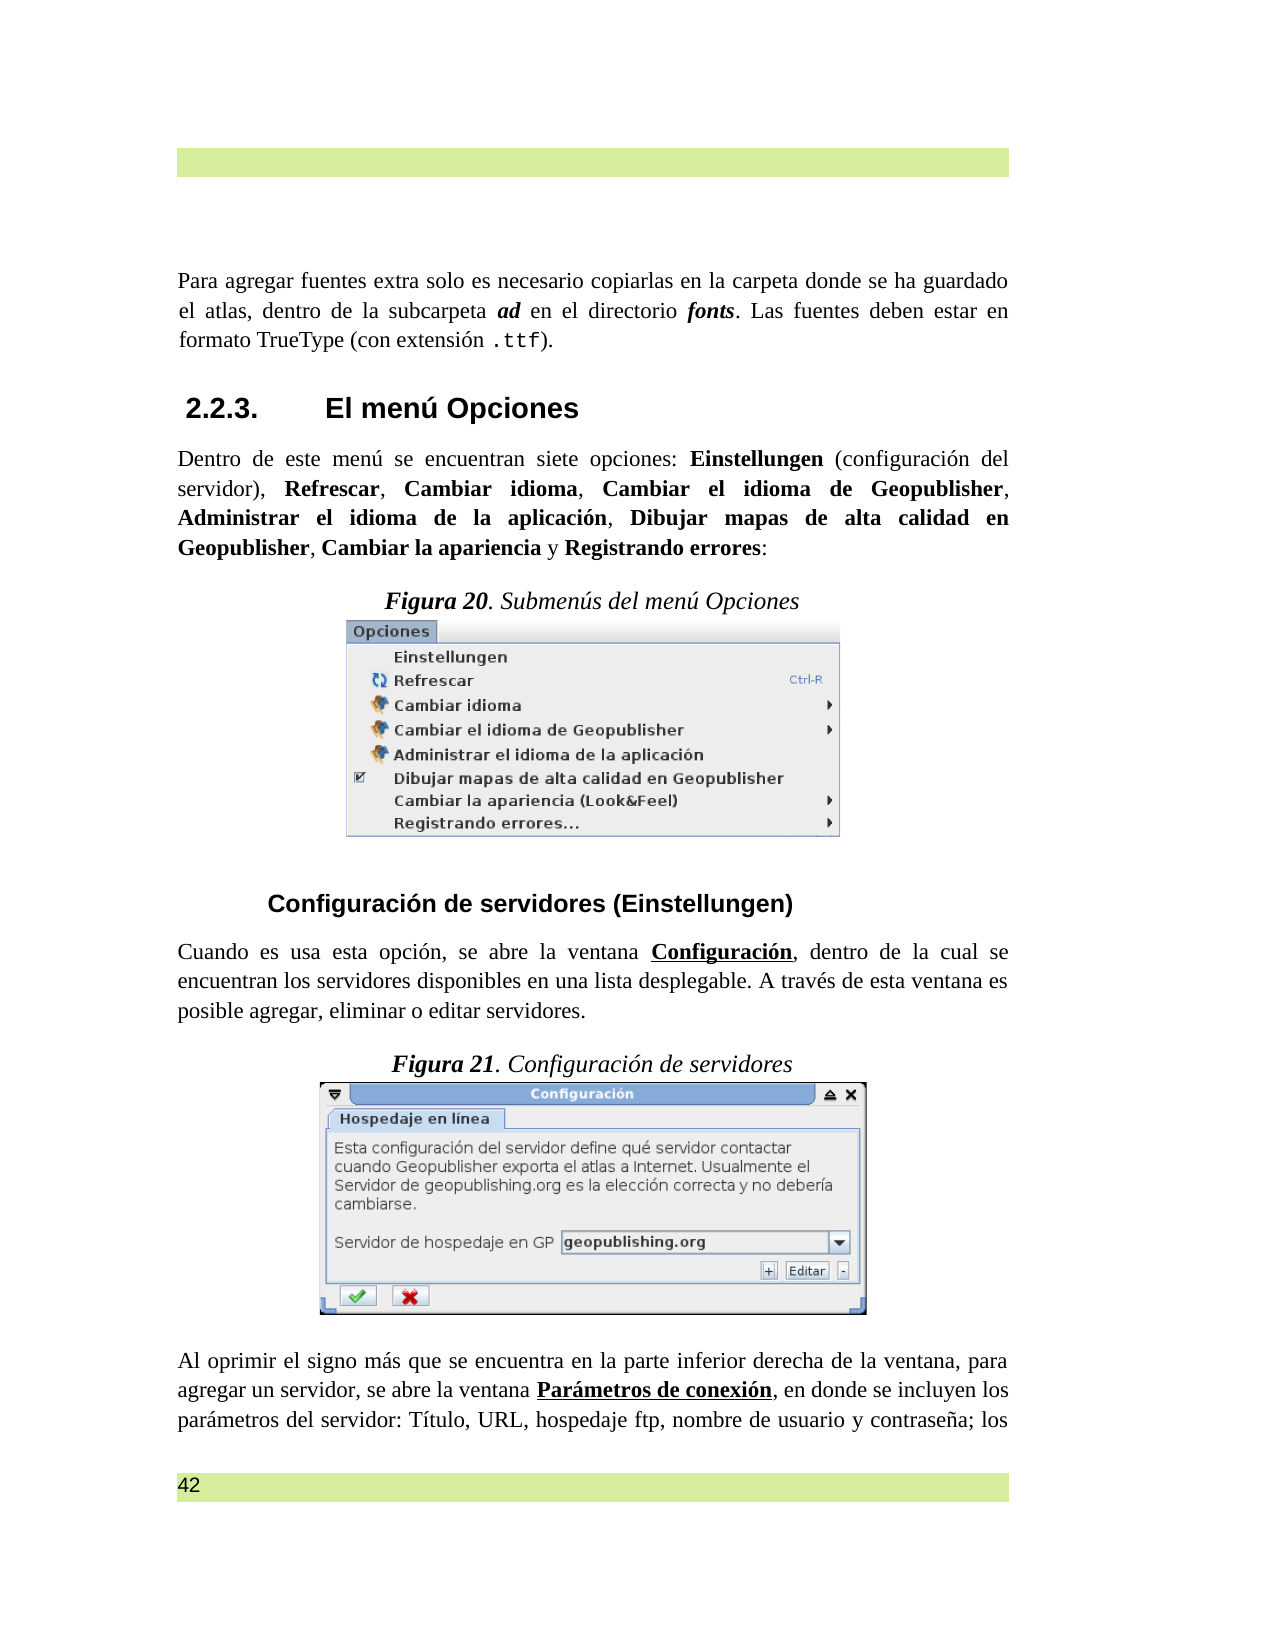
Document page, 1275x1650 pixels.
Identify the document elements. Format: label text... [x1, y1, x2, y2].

text Dentro de este menú se encuentran siete opciones: Einstellungen (configuración del servidor), Refrescar, Cambiar idioma, Cambiar el idioma de Geopublisher, Administrar el idioma de la aplicación, Dibujar mapas de alta calidad en Geopublisher, Cambiar la apariencia y Registrando errores: [177, 443, 1009, 561]
text Figura 21. Configuración de servidores [177, 1049, 1009, 1078]
picture [346, 620, 841, 837]
picture [319, 1082, 867, 1315]
subtitle El menú Opciones [177, 391, 1009, 424]
subtitle Configuración de servidores (Einstellungen) [177, 889, 1009, 917]
text Para agregar fuentes extra solo es necesario copiarlas en la carpeta donde se ha guardado el atlas, dentro de la subcarpeta ad en el directorio fonts. Las fuentes deben estar en formato TrueType (con extensión .ttf). [177, 265, 1009, 354]
text Al oprimir el signo más que se encuentra en la parte inferior derecha de la ventana, para agregar un servidor, se abre la ventana Parámetros de conexión, en donde se incluyen los parámetros del servidor: Título, URL, hospedaje ftp, nombre de usuario y contraseña; los [177, 1344, 1009, 1433]
text Figura 20. Submenús del menú Opciones [177, 586, 1009, 614]
text Cuando es usa esta opción, se abre la ventana Configuración, dentro de la cual se encuentran los servidores disponibles en una lista desplegable. A través de esta ventana es posible agregar, eliminar o editar servidores. [177, 936, 1009, 1024]
